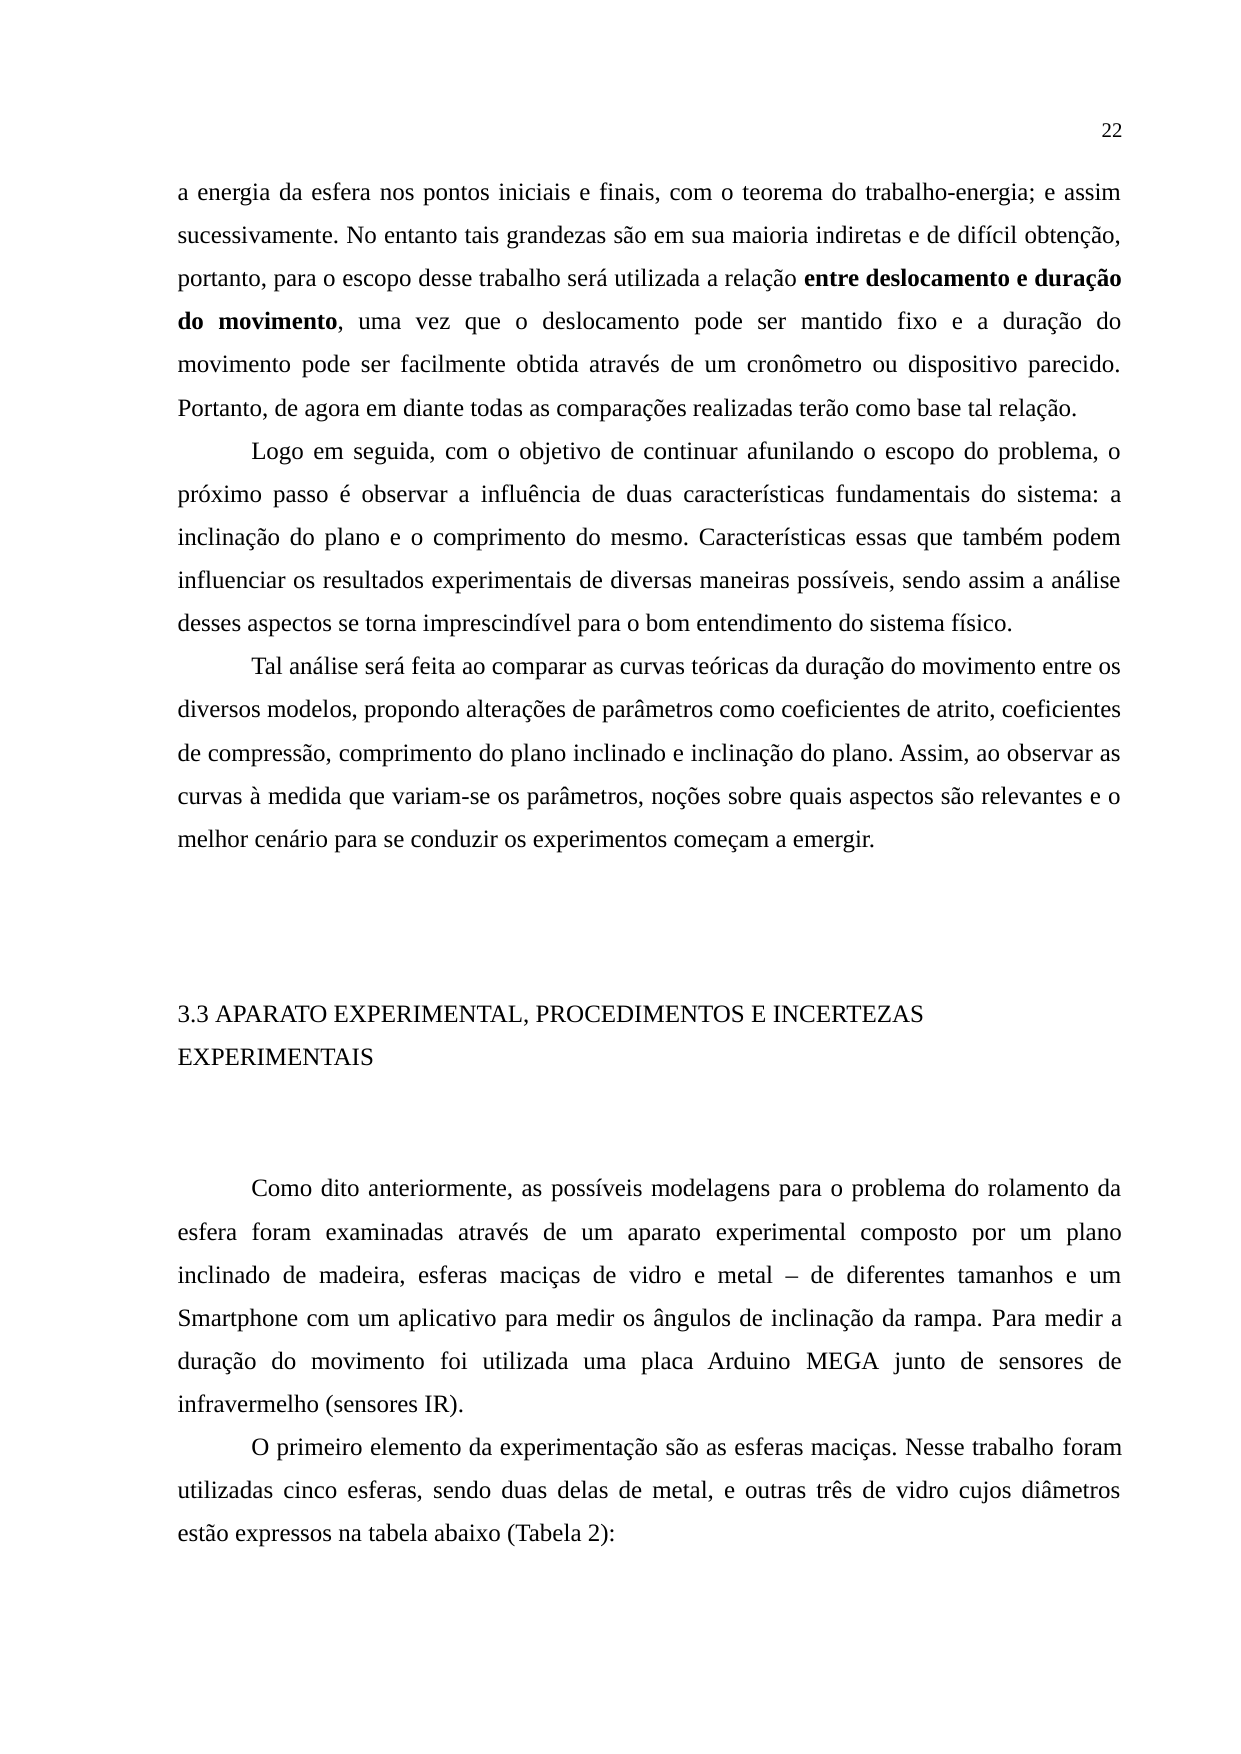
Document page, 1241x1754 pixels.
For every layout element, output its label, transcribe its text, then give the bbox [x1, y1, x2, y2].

subtitle Aparato EXPERIMENTAL, procedimentos e incertezas experimentais [177, 999, 1122, 1071]
text O primeiro elemento da experimentação são as esferas maciças. Nesse trabalho foram utilizadas cinco esferas, sendo duas delas de metal, e outras três de vidro cujos diâmetros estão expressos na tabela abaixo (Tabela 2): [177, 1432, 1122, 1547]
text Como dito anteriormente, as possíveis modelagens para o problema do rolamento da esfera foram examinadas através de um aparato experimental composto por um plano inclinado de madeira, esferas maciças de vidro e metal – de diferentes tamanhos e um Smartphone com um aplicativo para medir os ângulos de inclinação da rampa. Para medir a duração do movimento foi utilizada uma placa Arduino MEGA junto de sensores de infravermelho (sensores IR). [177, 1173, 1122, 1418]
text Tal análise será feita ao comparar as curvas teóricas da duração do movimento entre os diversos modelos, propondo alterações de parâmetros como coeficientes de atrito, coeficientes de compressão, comprimento do plano inclinado e inclinação do plano. Assim, ao observar as curvas à medida que variam-se os parâmetros, noções sobre quais aspectos são relevantes e o melhor cenário para se conduzir os experimentos começam a emergir. [177, 651, 1122, 853]
text a energia da esfera nos pontos iniciais e finais, com o teorema do trabalho-energia; e assim sucessivamente. No entanto tais grandezas são em sua maioria indiretas e de difícil obtenção, portanto, para o escopo desse trabalho será utilizada a relação entre deslocamento e duração do movimento, uma vez que o deslocamento pode ser mantido fixo e a duração do movimento pode ser facilmente obtida através de um cronômetro ou dispositivo parecido. Portanto, de agora em diante todas as comparações realizadas terão como base tal relação. [177, 177, 1122, 421]
text Logo em seguida, com o objetivo de continuar afunilando o escopo do problema, o próximo passo é observar a influência de duas características fundamentais do sistema: a inclinação do plano e o comprimento do mesmo. Características essas que também podem influenciar os resultados experimentais de diversas maneiras possíveis, sendo assim a análise desses aspectos se torna imprescindível para o bom entendimento do sistema físico. [177, 436, 1122, 637]
